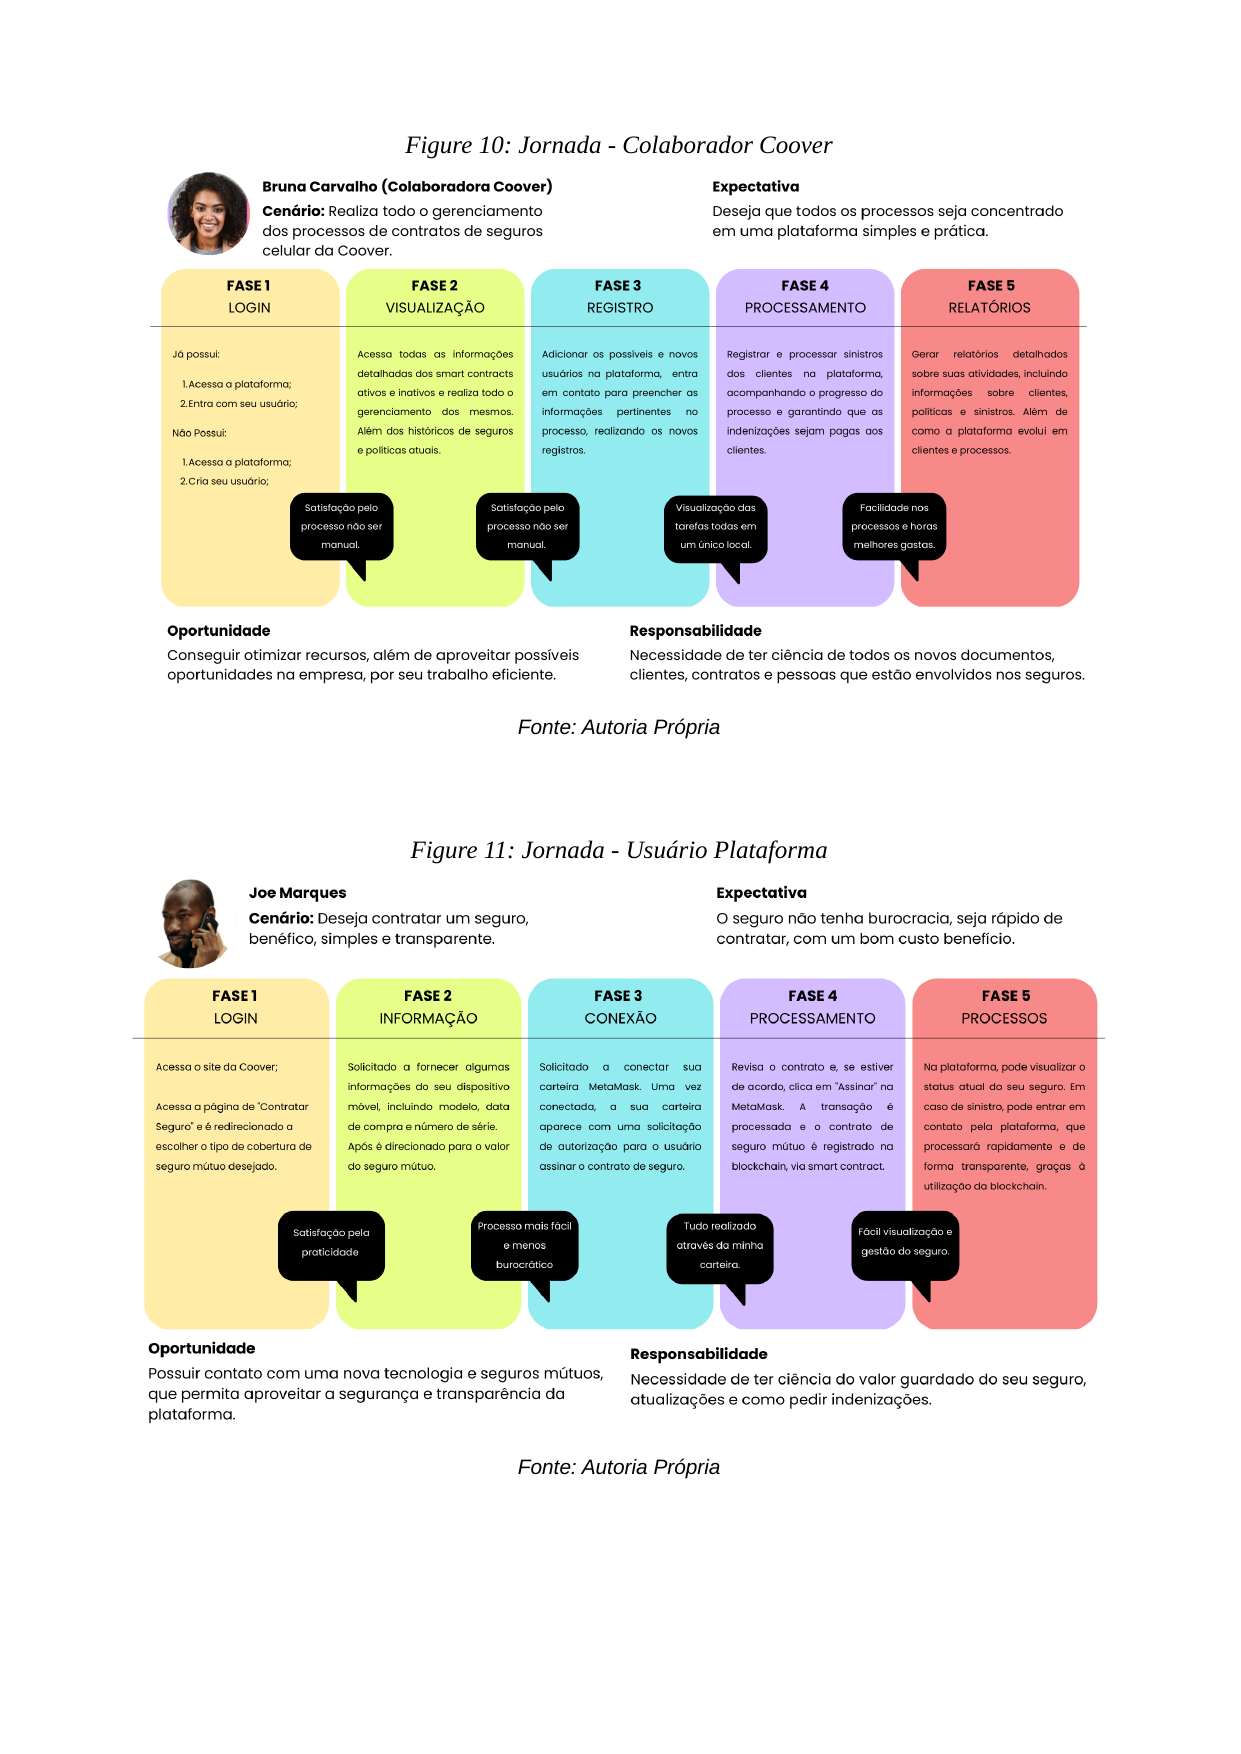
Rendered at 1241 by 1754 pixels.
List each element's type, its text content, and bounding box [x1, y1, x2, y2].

picture [136, 159, 1104, 703]
text Fonte: Autoria Própria [118, 118, 1122, 739]
text Figure 10: Jornada - Colaborador Coover [137, 131, 1103, 159]
text Figure 11: Jornada - Usuário Plataforma [118, 836, 1122, 864]
text [118, 823, 1122, 836]
picture [118, 864, 1123, 1429]
text Fonte: Autoria Própria [118, 1429, 1122, 1479]
